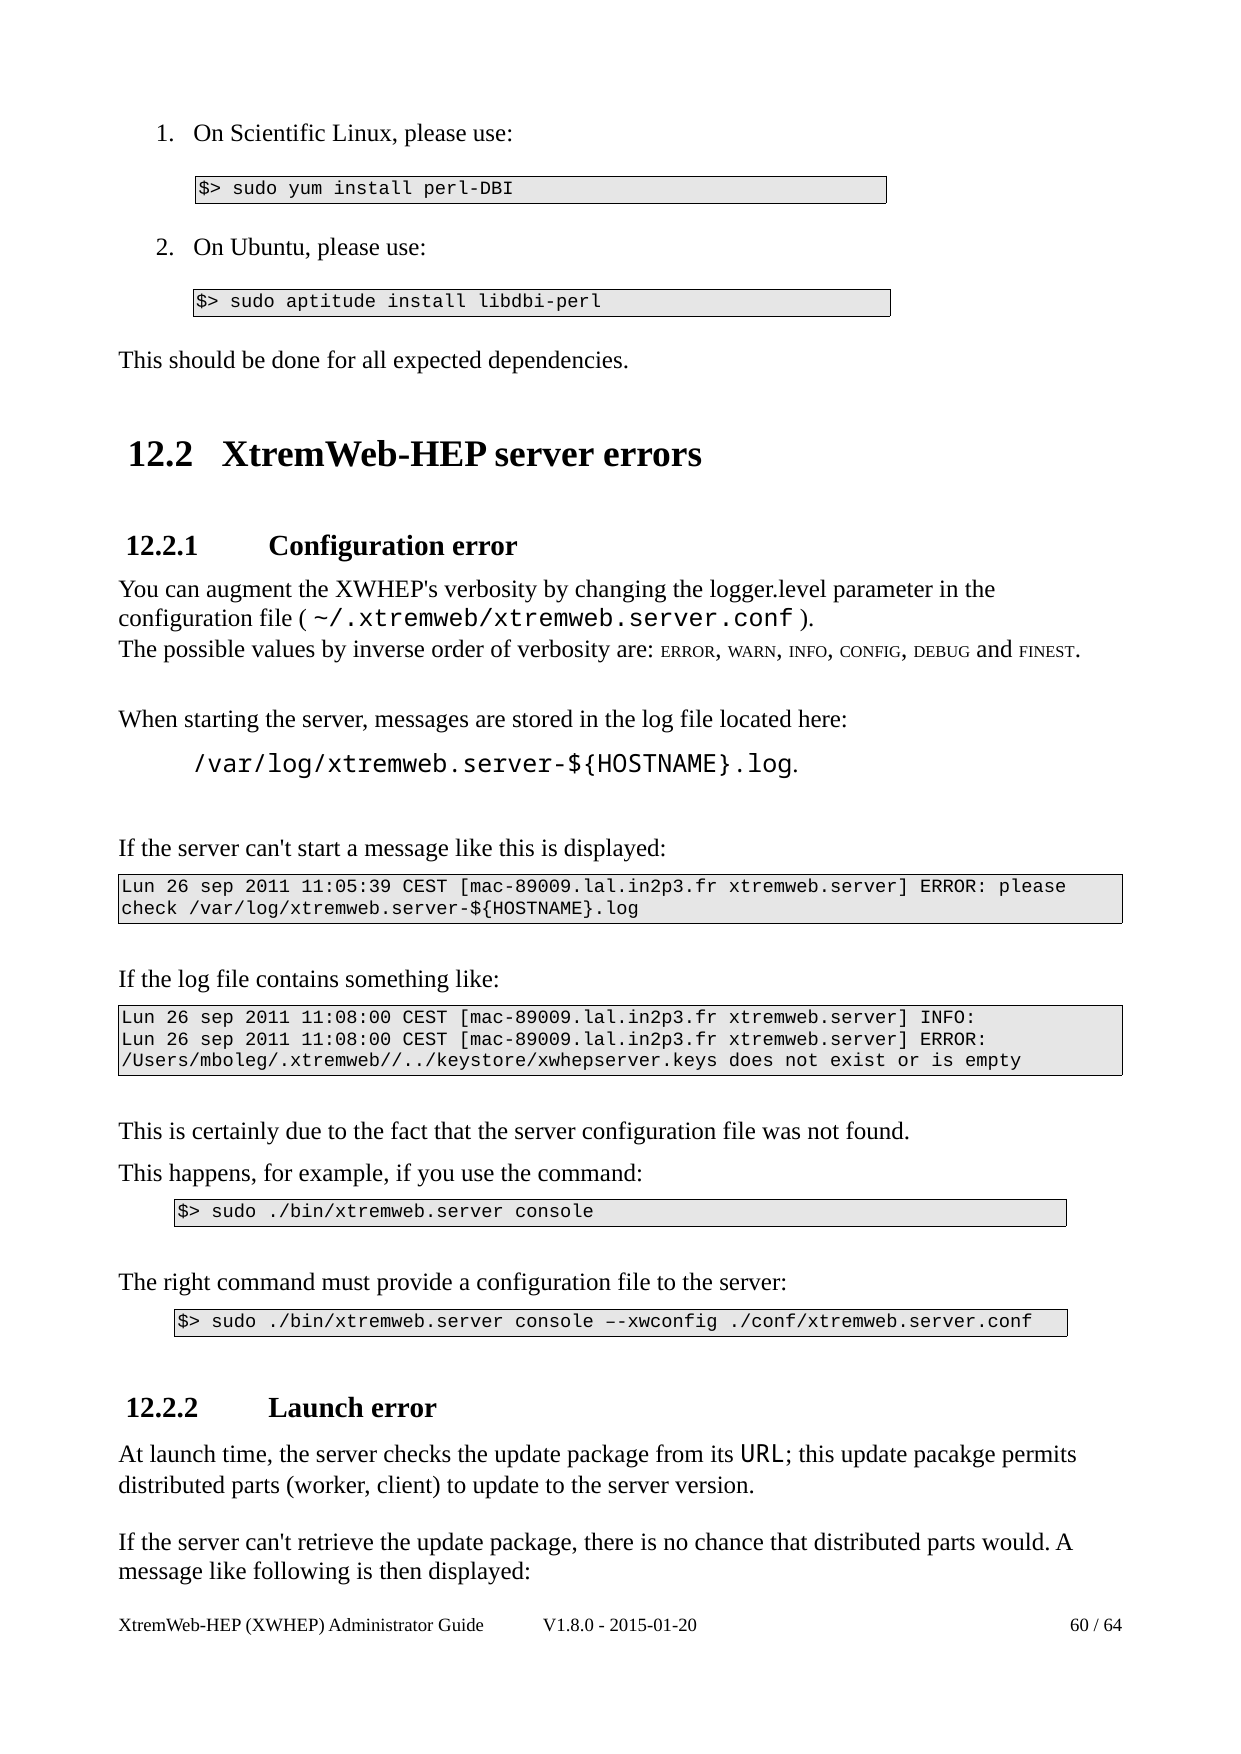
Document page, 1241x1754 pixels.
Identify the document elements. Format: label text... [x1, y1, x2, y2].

text The possible values by inverse order of verbosity are: error, warn, info, config, debug and finest. [118, 634, 1122, 663]
text When starting the server, messages are stored in the log file located here: [118, 704, 1122, 733]
text You can augment the XWHEP's verbosity by changing the logger.level parameter in the configuration file ( ~/.xtremweb/xtremweb.server.conf ). [118, 574, 1122, 634]
subtitle Configuration error [118, 528, 1122, 562]
text Lun 26 sep 2011 11:08:00 CEST [mac-89009.lal.in2p3.fr xtremweb.server] ERROR: /Users/mboleg/.xtremweb//../keystore/xwhepserver.keys does not exist or is empty [119, 1027, 1122, 1075]
text This should be done for all expected dependencies. [118, 345, 1122, 374]
text If the server can't retrieve the update package, there is no chance that distributed parts would. A message like following is then displayed: [118, 1527, 1122, 1585]
text $> sudo ./bin/xtremweb.server console [175, 1200, 1066, 1226]
text $> sudo yum install perl-DBI [196, 177, 886, 203]
subtitle Launch error [118, 1390, 1122, 1423]
text If the server can't start a message like this is displayed: [118, 833, 1122, 862]
text This is certainly due to the fact that the server configuration file was not found. [118, 1116, 1122, 1145]
text /var/log/xtremweb.server-${HOSTNAME}.log. [192, 745, 1122, 779]
text Lun 26 sep 2011 11:05:39 CEST [mac-89009.lal.in2p3.fr xtremweb.server] ERROR: please check /var/log/xtremweb.server-${HOSTNAME}.log [119, 875, 1122, 923]
list On Ubuntu, please use: [156, 232, 1122, 260]
text The right command must provide a configuration file to the server: [118, 1267, 1122, 1296]
text $> sudo ./bin/xtremweb.server console –-xwconfig ./conf/xtremweb.server.conf [175, 1310, 1067, 1336]
list On Scientific Linux, please use: [156, 118, 1122, 147]
text If the log file contains something like: [118, 964, 1122, 993]
text This happens, for example, if you use the command: [118, 1158, 1122, 1186]
text Lun 26 sep 2011 11:08:00 CEST [mac-89009.lal.in2p3.fr xtremweb.server] INFO: [119, 1006, 1122, 1027]
text At launch time, the server checks the update package from its URL; this update pacakge permits distributed parts (worker, client) to update to the server version. [118, 1436, 1122, 1498]
subtitle XtremWeb-HEP server errors [118, 431, 1122, 474]
text $> sudo aptitude install libdbi-perl [194, 290, 890, 316]
